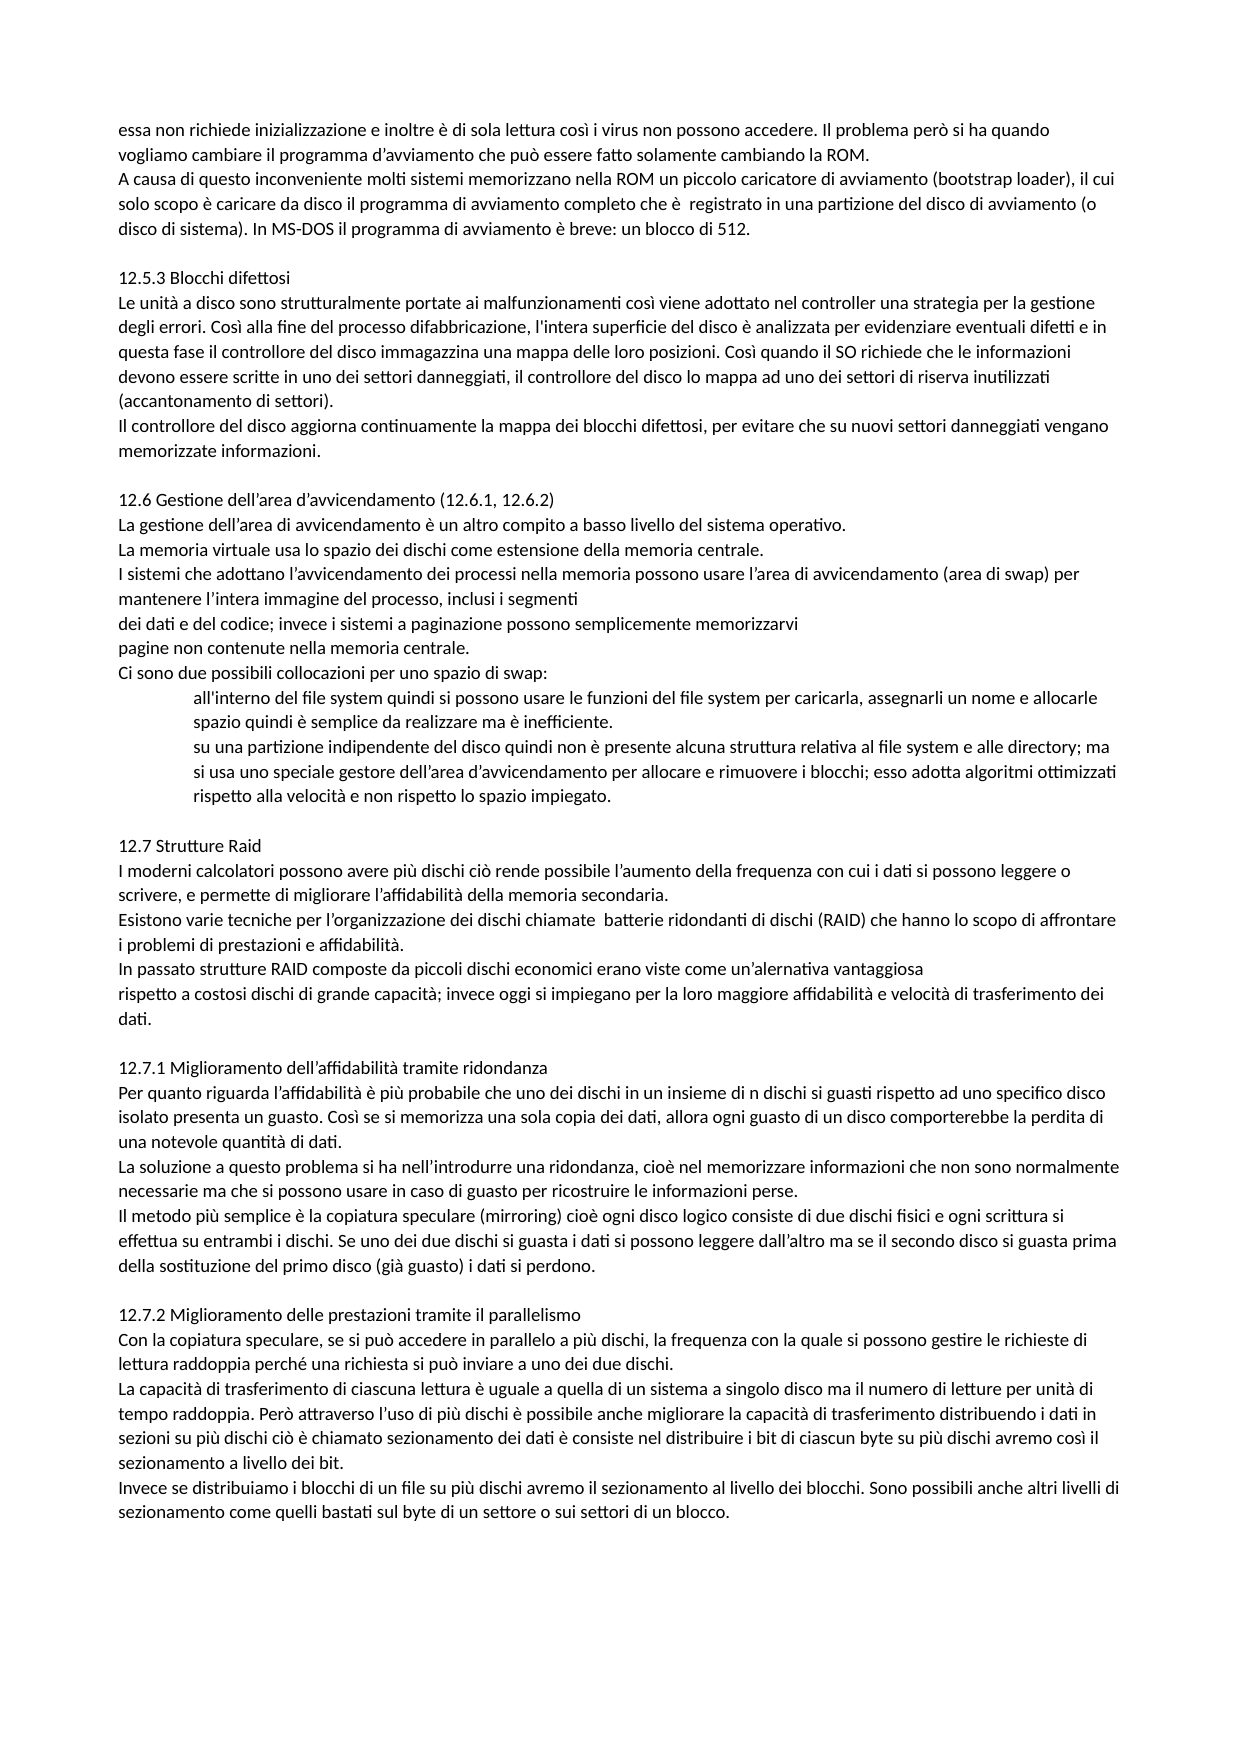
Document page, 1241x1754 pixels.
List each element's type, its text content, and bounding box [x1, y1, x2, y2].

text La soluzione a questo problema si ha nell’introdurre una ridondanza, cioè nel memorizzare informazioni che non sono normalmente necessarie ma che si possono usare in caso di guasto per ricostruire le informazioni perse. [118, 1155, 1122, 1203]
text Ci sono due possibili collocazioni per uno spazio di swap: [118, 661, 1122, 684]
text I moderni calcolatori possono avere più dischi ciò rende possibile l’aumento della frequenza con cui i dati si possono leggere o scrivere, e permette di migliorare l’affidabilità della memoria secondaria. [118, 859, 1122, 906]
text essa non richiede inizializzazione e inoltre è di sola lettura così i virus non possono accedere. Il problema però si ha quando vogliamo cambiare il programma d’avviamento che può essere fatto solamente cambiando la ROM. [118, 118, 1122, 166]
text dei dati e del codice; invece i sistemi a paginazione possono semplicemente memorizzarvi [118, 612, 1122, 635]
text Le unità a disco sono strutturalmente portate ai malfunzionamenti così viene adottato nel controller una strategia per la gestione degli errori. Così alla fine del processo difabbricazione, l'intera superficie del disco è analizzata per evidenziare eventuali difetti e in questa fase il controllore del disco immagazzina una mappa delle loro posizioni. Così quando il SO richiede che le informazioni devono essere scritte in uno dei settori danneggiati, il controllore del disco lo mappa ad uno dei settori di riserva inutilizzati (accantonamento di settori). [118, 291, 1122, 413]
text Con la copiatura speculare, se si può accedere in parallelo a più dischi, la frequenza con la quale si possono gestire le richieste di lettura raddoppia perché una richiesta si può inviare a uno dei due dischi. [118, 1328, 1122, 1375]
list all'interno del file system quindi si possono usare le funzioni del file system per caricarla, assegnarli un nome e allocarle spazio quindi è semplice da realizzare ma è inefficiente. [193, 686, 1122, 733]
text 12.7.2 Miglioramento delle prestazioni tramite il parallelismo [118, 1303, 1122, 1326]
text La gestione dell’area di avvicendamento è un altro compito a basso livello del sistema operativo. [118, 513, 1122, 536]
text Il metodo più semplice è la copiatura speculare (mirroring) cioè ogni disco logico consiste di due dischi fisici e ogni scrittura si effettua su entrambi i dischi. Se uno dei due dischi si guasta i dati si possono leggere dall’altro ma se il secondo disco si guasta prima della sostituzione del primo disco (già guasto) i dati si perdono. [118, 1204, 1122, 1277]
text 12.7.1 Miglioramento dell’affidabilità tramite ridondanza [118, 1056, 1122, 1079]
text 12.7 Strutture Raid [118, 834, 1122, 857]
text pagine non contenute nella memoria centrale. [118, 637, 1122, 659]
text Per quanto riguarda l’affidabilità è più probabile che uno dei dischi in un insieme di n dischi si guasti rispetto ad uno specifico disco isolato presenta un guasto. Così se si memorizza una sola copia dei dati, allora ogni guasto di un disco comporterebbe la perdita di una notevole quantità di dati. [118, 1081, 1122, 1153]
text 12.6 Gestione dell’area d’avvicendamento (12.6.1, 12.6.2) [118, 488, 1122, 511]
text Esistono varie tecniche per l’organizzazione dei dischi chiamate batterie ridondanti di dischi (RAID) che hanno lo scopo di affrontare i problemi di prestazioni e affidabilità. [118, 908, 1122, 956]
text Il controllore del disco aggiorna continuamente la mappa dei blocchi difettosi, per evitare che su nuovi settori danneggiati vengano memorizzate informazioni. [118, 414, 1122, 462]
text rispetto a costosi dischi di grande capacità; invece oggi si impiegano per la loro maggiore affidabilità e velocità di trasferimento dei dati. [118, 982, 1122, 1030]
text I sistemi che adottano l’avvicendamento dei processi nella memoria possono usare l’area di avvicendamento (area di swap) per mantenere l’intera immagine del processo, inclusi i segmenti [118, 562, 1122, 610]
text Invece se distribuiamo i blocchi di un file su più dischi avremo il sezionamento al livello dei blocchi. Sono possibili anche altri livelli di sezionamento come quelli bastati sul byte di un settore o sui settori di un blocco. [118, 1476, 1122, 1523]
text A causa di questo inconveniente molti sistemi memorizzano nella ROM un piccolo caricatore di avviamento (bootstrap loader), il cui solo scopo è caricare da disco il programma di avviamento completo che è registrato in una partizione del disco di avviamento (o disco di sistema). In MS-DOS il programma di avviamento è breve: un blocco di 512. [118, 167, 1122, 240]
text In passato strutture RAID composte da piccoli dischi economici erano viste come un’alernativa vantaggiosa [118, 957, 1122, 980]
text La memoria virtuale usa lo spazio dei dischi come estensione della memoria centrale. [118, 538, 1122, 561]
text 12.5.3 Blocchi difettosi [118, 266, 1122, 289]
text La capacità di trasferimento di ciascuna lettura è uguale a quella di un sistema a singolo disco ma il numero di letture per unità di tempo raddoppia. Però attraverso l’uso di più dischi è possibile anche migliorare la capacità di trasferimento distribuendo i dati in sezioni su più dischi ciò è chiamato sezionamento dei dati è consiste nel distribuire i bit di ciascun byte su più dischi avremo così il sezionamento a livello dei bit. [118, 1377, 1122, 1474]
list su una partizione indipendente del disco quindi non è presente alcuna struttura relativa al file system e alle directory; ma si usa uno speciale gestore dell’area d’avvicendamento per allocare e rimuovere i blocchi; esso adotta algoritmi ottimizzati rispetto alla velocità e non rispetto lo spazio impiegato. [193, 735, 1122, 808]
